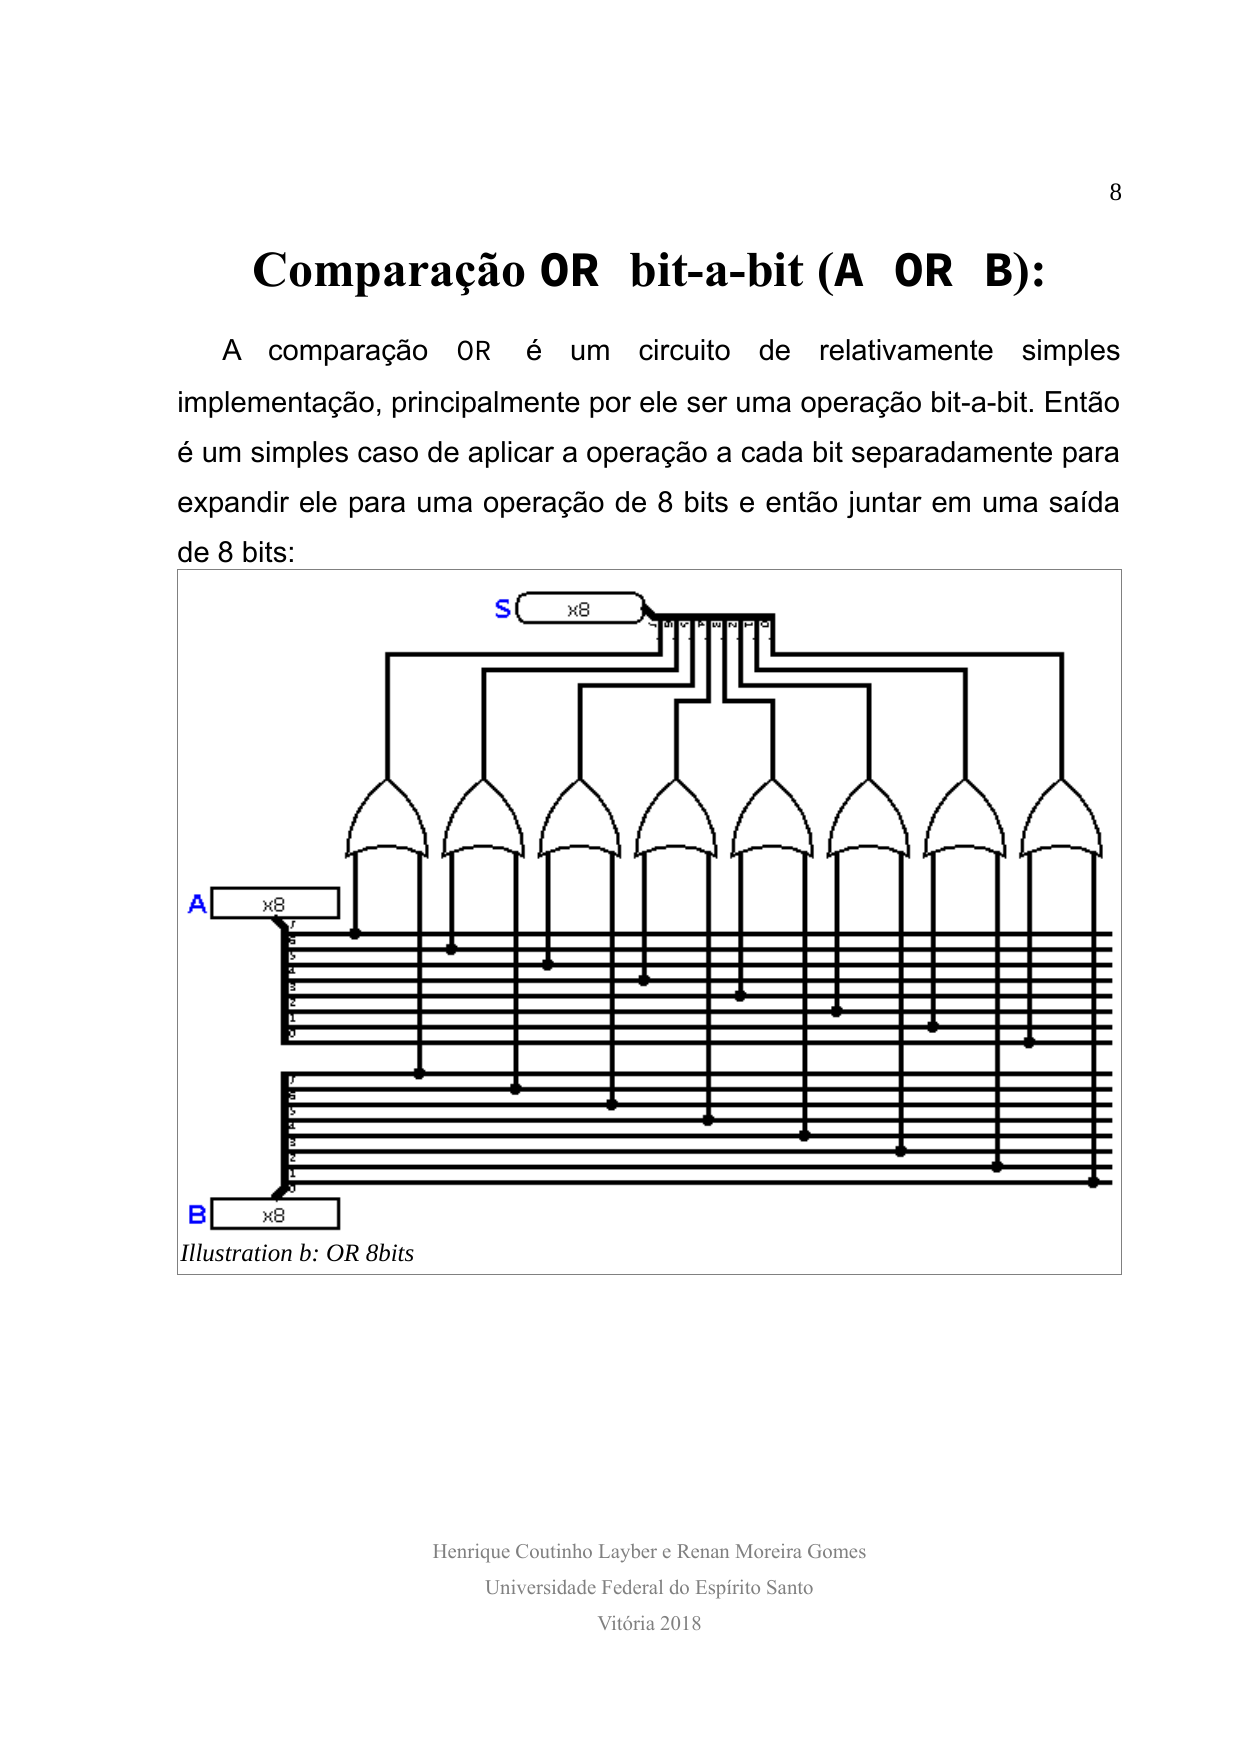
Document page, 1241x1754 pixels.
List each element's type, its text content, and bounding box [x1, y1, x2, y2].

text Comparação OR bit-a-bit (A OR B): [177, 237, 1122, 300]
picture [180, 584, 1119, 1238]
text A comparação OR é um circuito de relativamente simples implementação, principalmente por ele ser uma operação bit-a-bit. Então é um simples caso de aplicar a operação a cada bit separadamente para expandir ele para uma operação de 8 bits e então juntar em uma saída de 8 bits: [177, 331, 1122, 569]
text [178, 570, 1121, 1274]
text Illustration b: OR 8bits [180, 1238, 1118, 1267]
